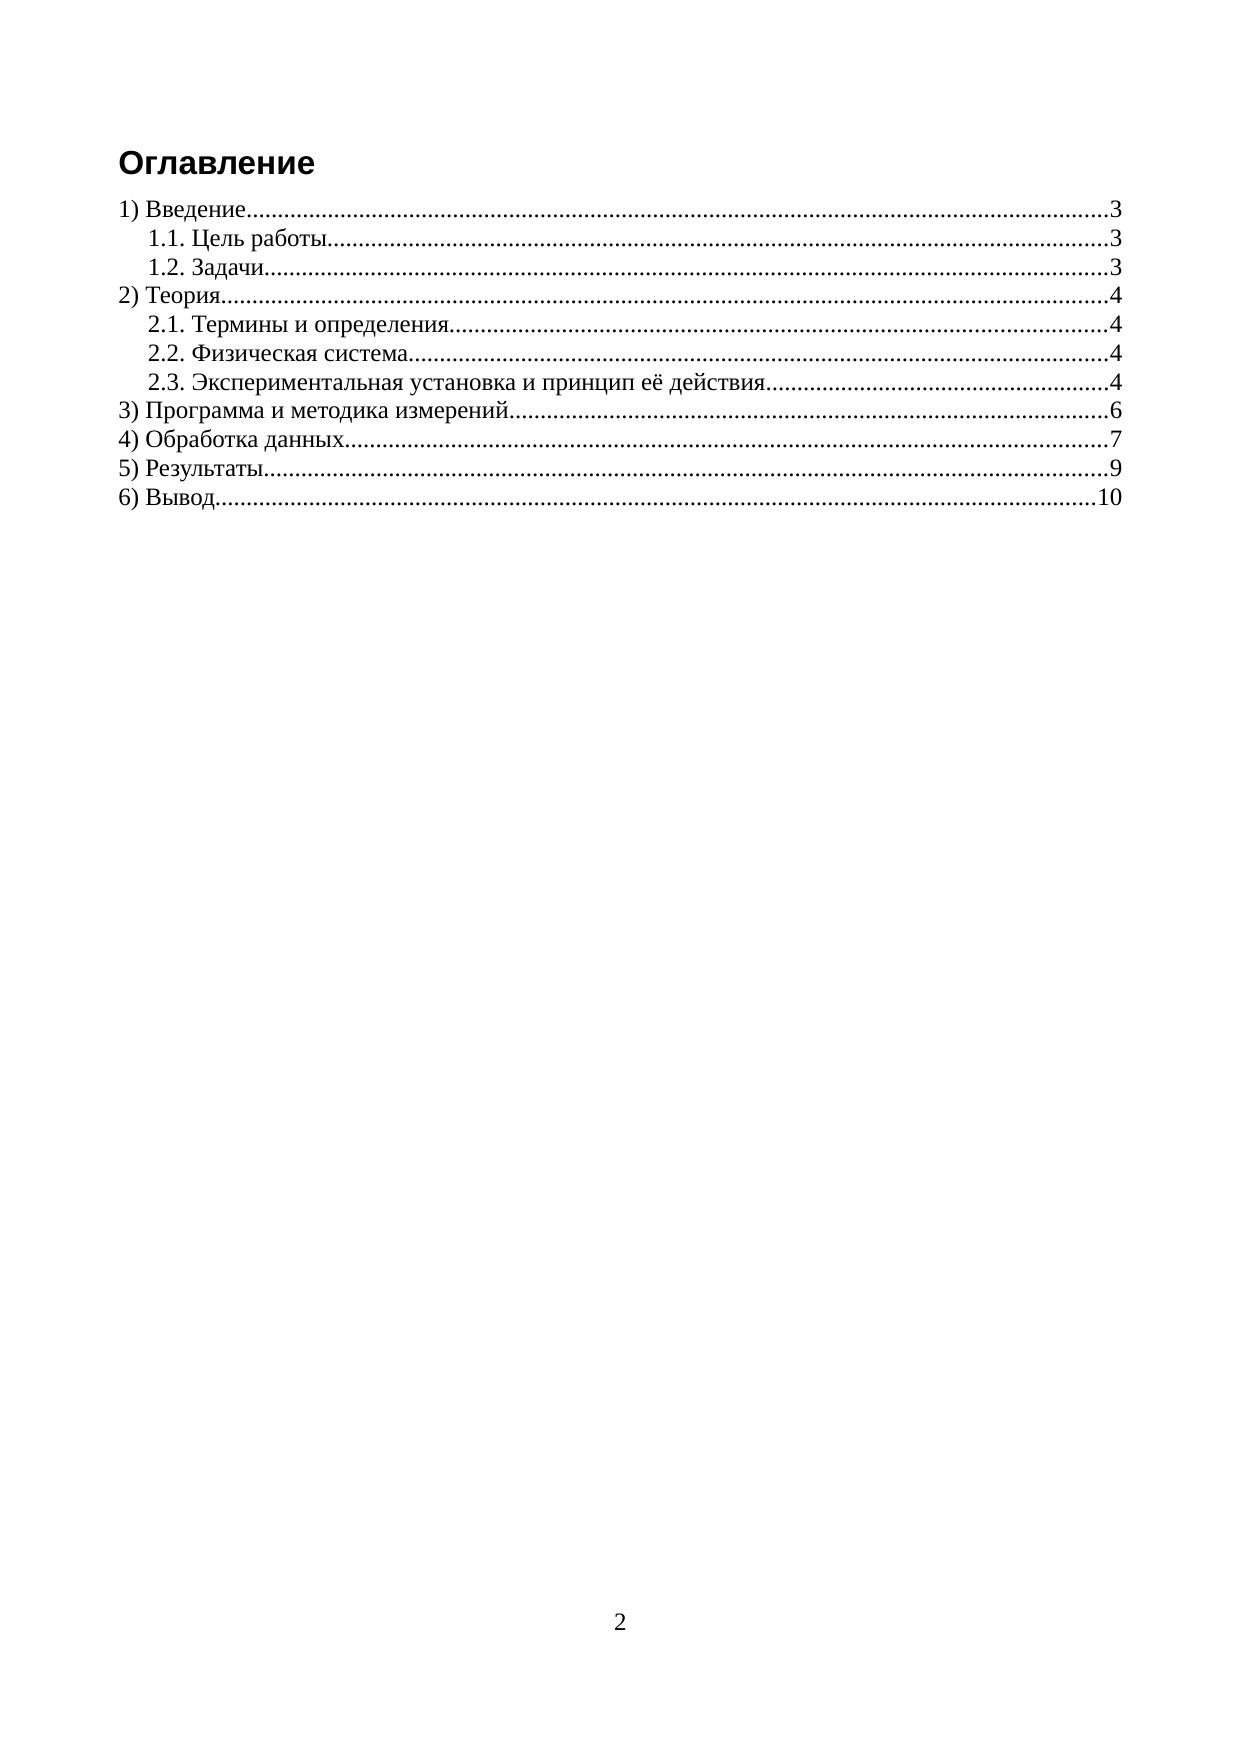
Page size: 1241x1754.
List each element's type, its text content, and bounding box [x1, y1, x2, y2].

text 2.2. Физическая система 4 [148, 338, 1122, 367]
text 5) Результаты 9 [118, 453, 1122, 482]
text 2) Теория 4 [118, 280, 1122, 309]
text 1) Введение 3 [118, 194, 1122, 223]
text 6) Вывод 10 [118, 482, 1122, 510]
text 1.2. Задачи 3 [148, 252, 1122, 280]
text 3) Программа и методика измерений 6 [118, 395, 1122, 424]
text 2.3. Экспериментальная установка и принцип её действия 4 [148, 367, 1122, 395]
text 2.1. Термины и определения 4 [148, 309, 1122, 338]
text 1.1. Цель работы 3 [148, 223, 1122, 252]
text 4) Обработка данных 7 [118, 424, 1122, 453]
subtitle Оглавление [118, 143, 1122, 182]
